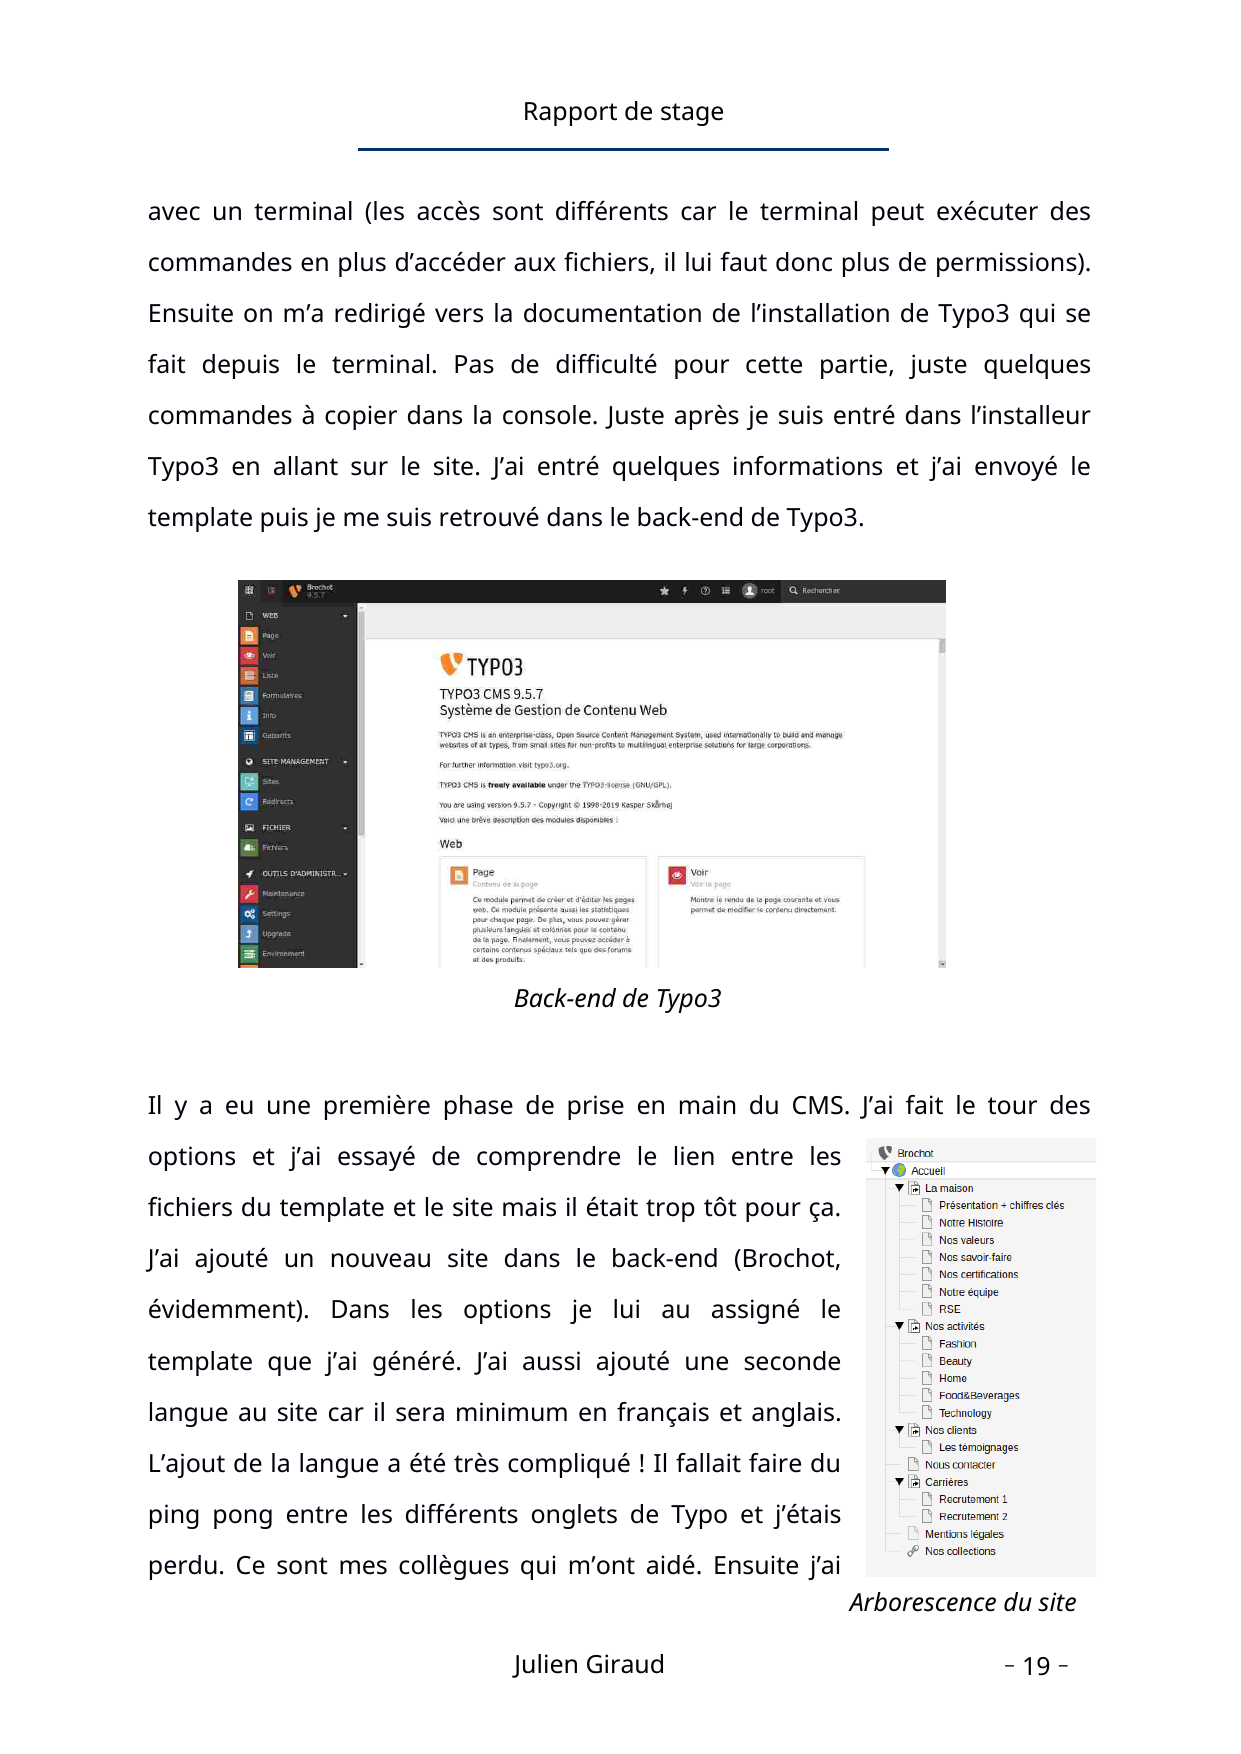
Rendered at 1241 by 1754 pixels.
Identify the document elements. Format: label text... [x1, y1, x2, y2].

picture [865, 1138, 1097, 1577]
text Il y a eu une première phase de prise en main du CMS. J’ai fait le tour des options et j’ai essayé de comprendre le lien entre les fichiers du template et le site mais il était trop tôt pour ça. J’ai ajouté un nouveau site dans le back-end (Brochot, évidemment). Dans les options je lui au assigné le template que j’ai généré. J’ai aussi ajouté une seconde langue au site car il sera minimum en français et anglais. L’ajout de la langue a été très compliqué ! Il fallait faire du ping pong entre les différents onglets de Typo et j’étais perdu. Ce sont mes collègues qui m’ont aidé. Ensuite j’ai [148, 1088, 1093, 1581]
picture [238, 580, 946, 968]
text avec un terminal (les accès sont différents car le terminal peut exécuter des commandes en plus d’accéder aux fichiers, il lui faut donc plus de permissions). Ensuite on m’a redirigé vers la documentation de l’installation de Typo3 qui se fait depuis le terminal. Pas de difficulté pour cette partie, juste quelques commandes à copier dans la console. Juste après je suis entré dans l’installeur Typo3 en allant sur le site. J’ai entré quelques informations et j’ai envoyé le template puis je me suis retrouvé dans le back-end de Typo3. [148, 193, 1093, 533]
